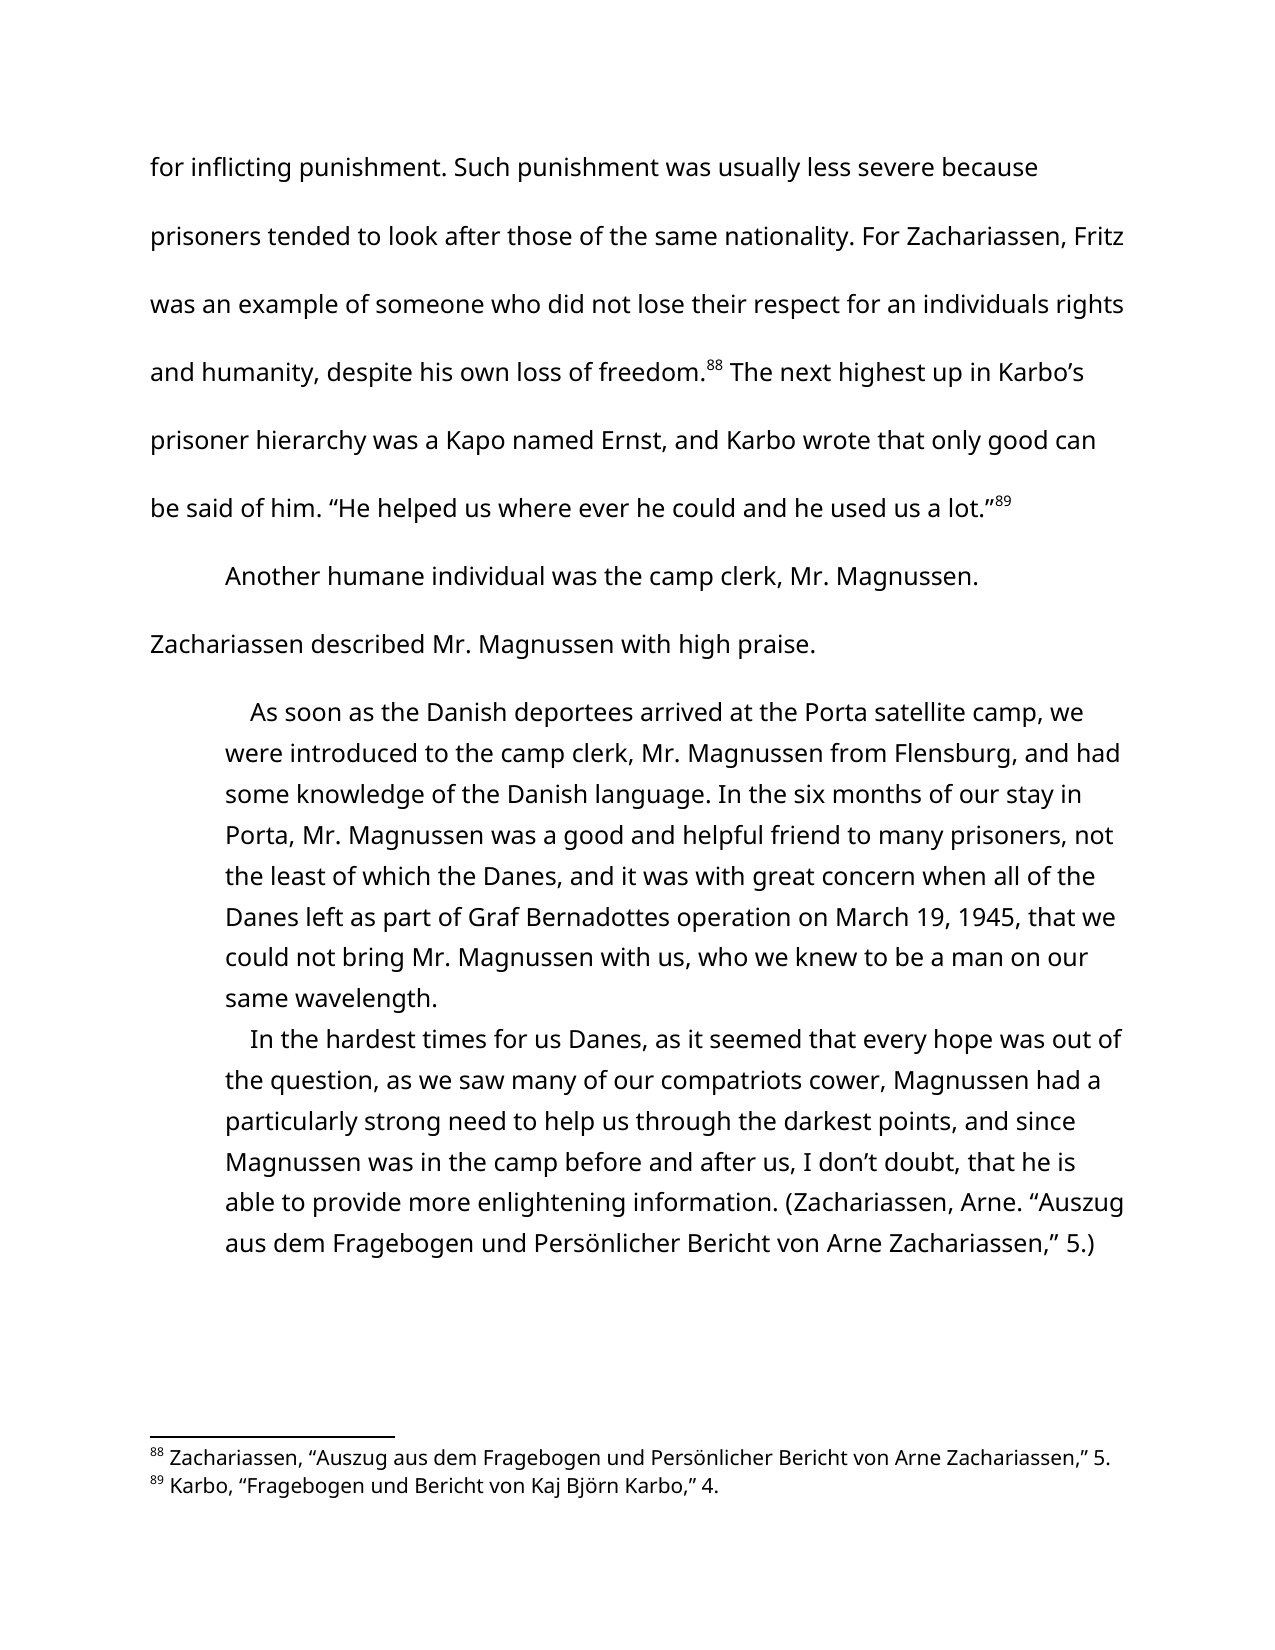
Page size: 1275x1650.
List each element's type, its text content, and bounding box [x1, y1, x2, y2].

text As soon as the Danish deportees arrived at the Porta satellite camp, we were introduced to the camp clerk, Mr. Magnussen from Flensburg, and had some knowledge of the Danish language. In the six months of our stay in Porta, Mr. Magnussen was a good and helpful friend to many prisoners, not the least of which the Danes, and it was with great concern when all of the Danes left as part of Graf Bernadottes operation on March 19, 1945, that we could not bring Mr. Magnussen with us, who we knew to be a man on our same wavelength. [225, 695, 1125, 1015]
text In the hardest times for us Danes, as it seemed that every hope was out of the question, as we saw many of our compatriots cower, Magnussen had a particularly strong need to help us through the darkest points, and since Magnussen was in the camp before and after us, I don’t doubt, that he is able to provide more enlightening information. (Zachariassen, Arne. “Auszug aus dem Fragebogen und Persönlicher Bericht von Arne Zachariassen,” 5.) [225, 1022, 1125, 1260]
text for inflicting punishment. Such punishment was usually less severe because prisoners tended to look after those of the same nationality. For Zachariassen, Fritz was an example of someone who did not lose their respect for an individuals rights and humanity, despite his own loss of freedom. The next highest up in Karbo’s prisoner hierarchy was a Kapo named Ernst, and Karbo wrote that only good can be said of him. “He helped us where ever he could and he used us a lot.” [150, 150, 1125, 525]
text Karbo, “Fragebogen und Bericht von Kaj Björn Karbo,” 4. [150, 1472, 1125, 1500]
text Zachariassen, “Auszug aus dem Fragebogen und Persönlicher Bericht von Arne Zachariassen,” 5. [150, 1443, 1125, 1472]
text Another humane individual was the camp clerk, Mr. Magnussen. Zachariassen described Mr. Magnussen with high praise. [150, 559, 1125, 661]
